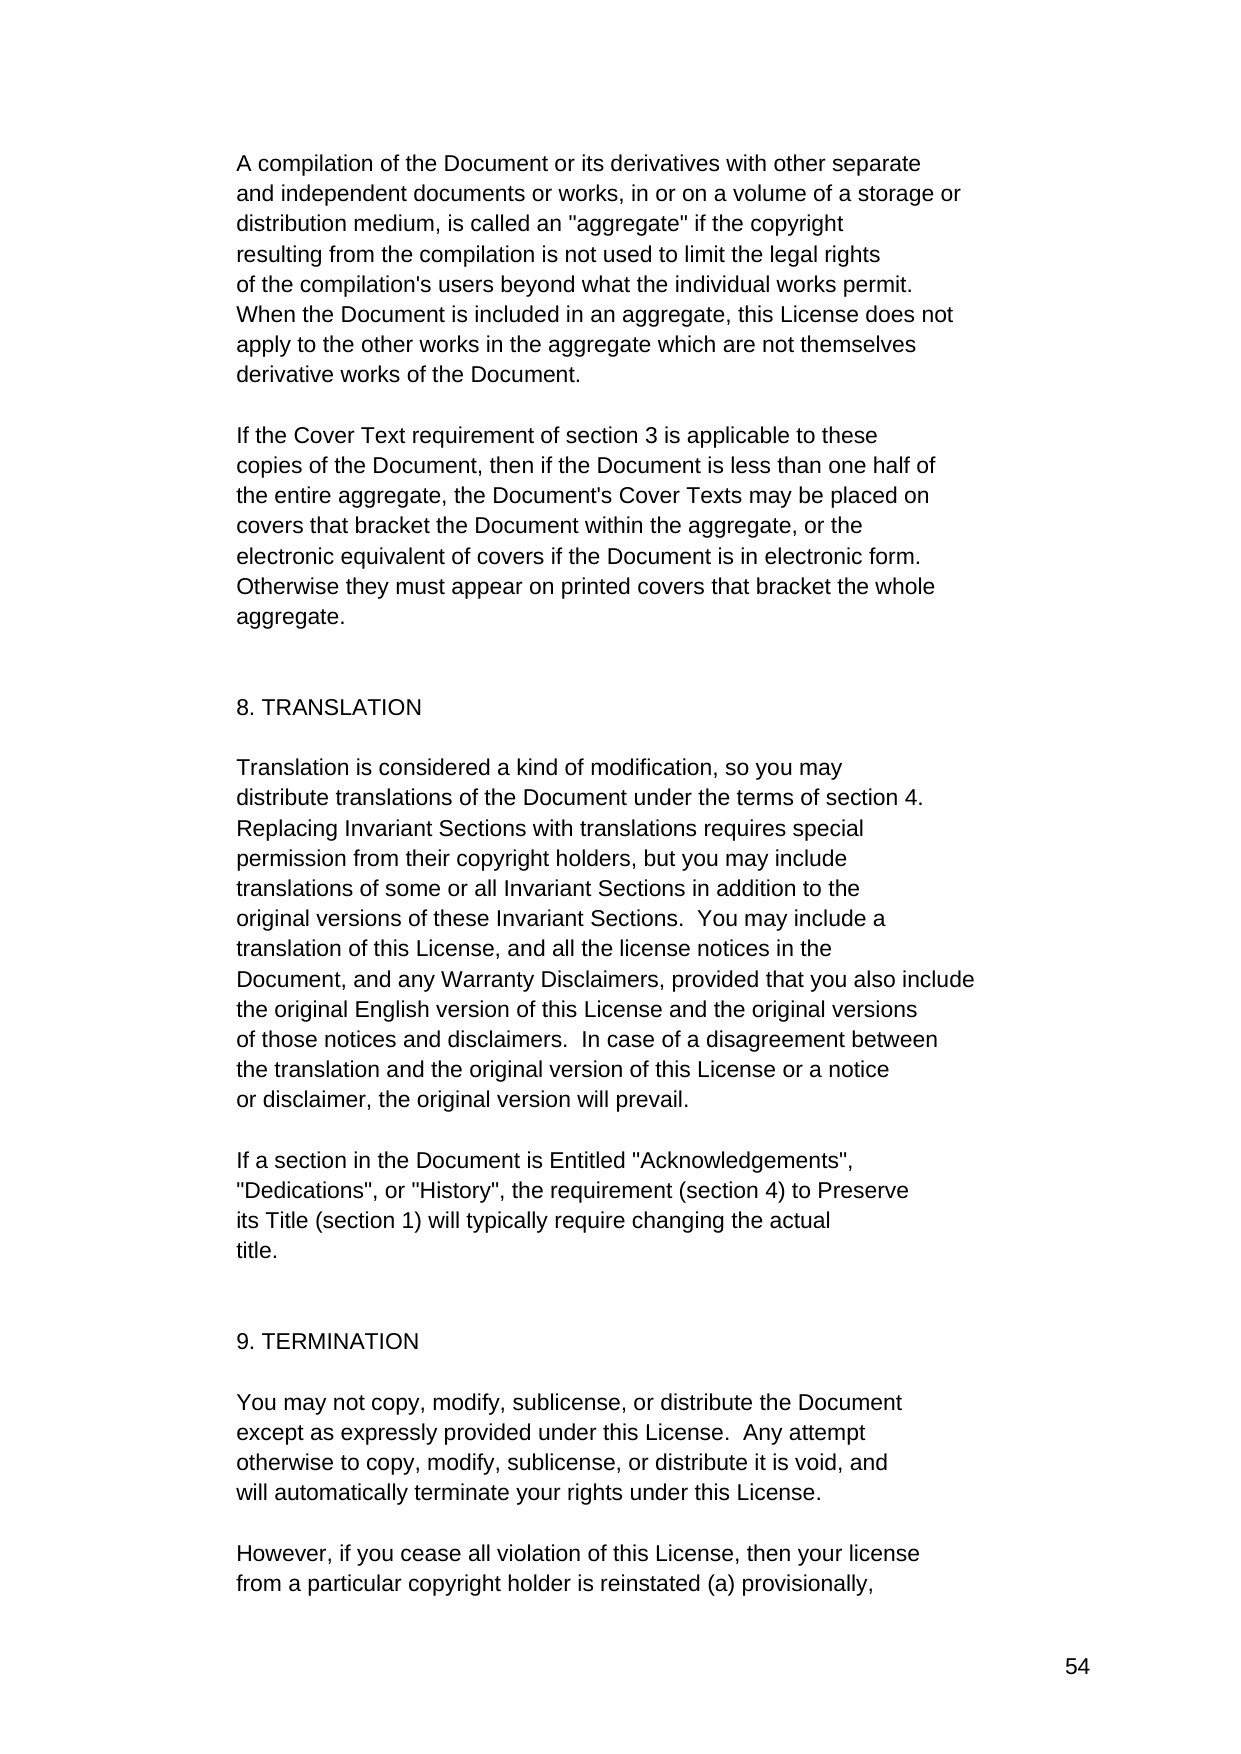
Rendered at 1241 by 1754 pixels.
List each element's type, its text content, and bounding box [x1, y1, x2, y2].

text A compilation of the Document or its derivatives with other separate and independent documents or works, in or on a volume of a storage or distribution medium, is called an "aggregate" if the copyright resulting from the compilation is not used to limit the legal rights of the compilation's users beyond what the individual works permit. When the Document is included in an aggregate, this License does not apply to the other works in the aggregate which are not themselves derivative works of the Document. If the Cover Text requirement of section 3 is applicable to these copies of the Document, then if the Document is less than one half of the entire aggregate, the Document's Cover Texts may be placed on covers that bracket the Document within the aggregate, or the electronic equivalent of covers if the Document is in electronic form. Otherwise they must appear on printed covers that bracket the whole aggregate. 8. TRANSLATION Translation is considered a kind of modification, so you may distribute translations of the Document under the terms of section 4. Replacing Invariant Sections with translations requires special permission from their copyright holders, but you may include translations of some or all Invariant Sections in addition to the original versions of these Invariant Sections. You may include a translation of this License, and all the license notices in the Document, and any Warranty Disclaimers, provided that you also include the original English version of this License and the original versions of those notices and disclaimers. In case of a disagreement between the translation and the original version of this License or a notice or disclaimer, the original version will prevail. If a section in the Document is Entitled "Acknowledgements", "Dedications", or "History", the requirement (section 4) to Preserve its Title (section 1) will typically require changing the actual title. 9. TERMINATION You may not copy, modify, sublicense, or distribute the Document except as expressly provided under this License. Any attempt otherwise to copy, modify, sublicense, or distribute it is void, and will automatically terminate your rights under this License. However, if you cease all violation of this License, then your license from a particular copyright holder is reinstated (a) provisionally, [236, 150, 1090, 1596]
